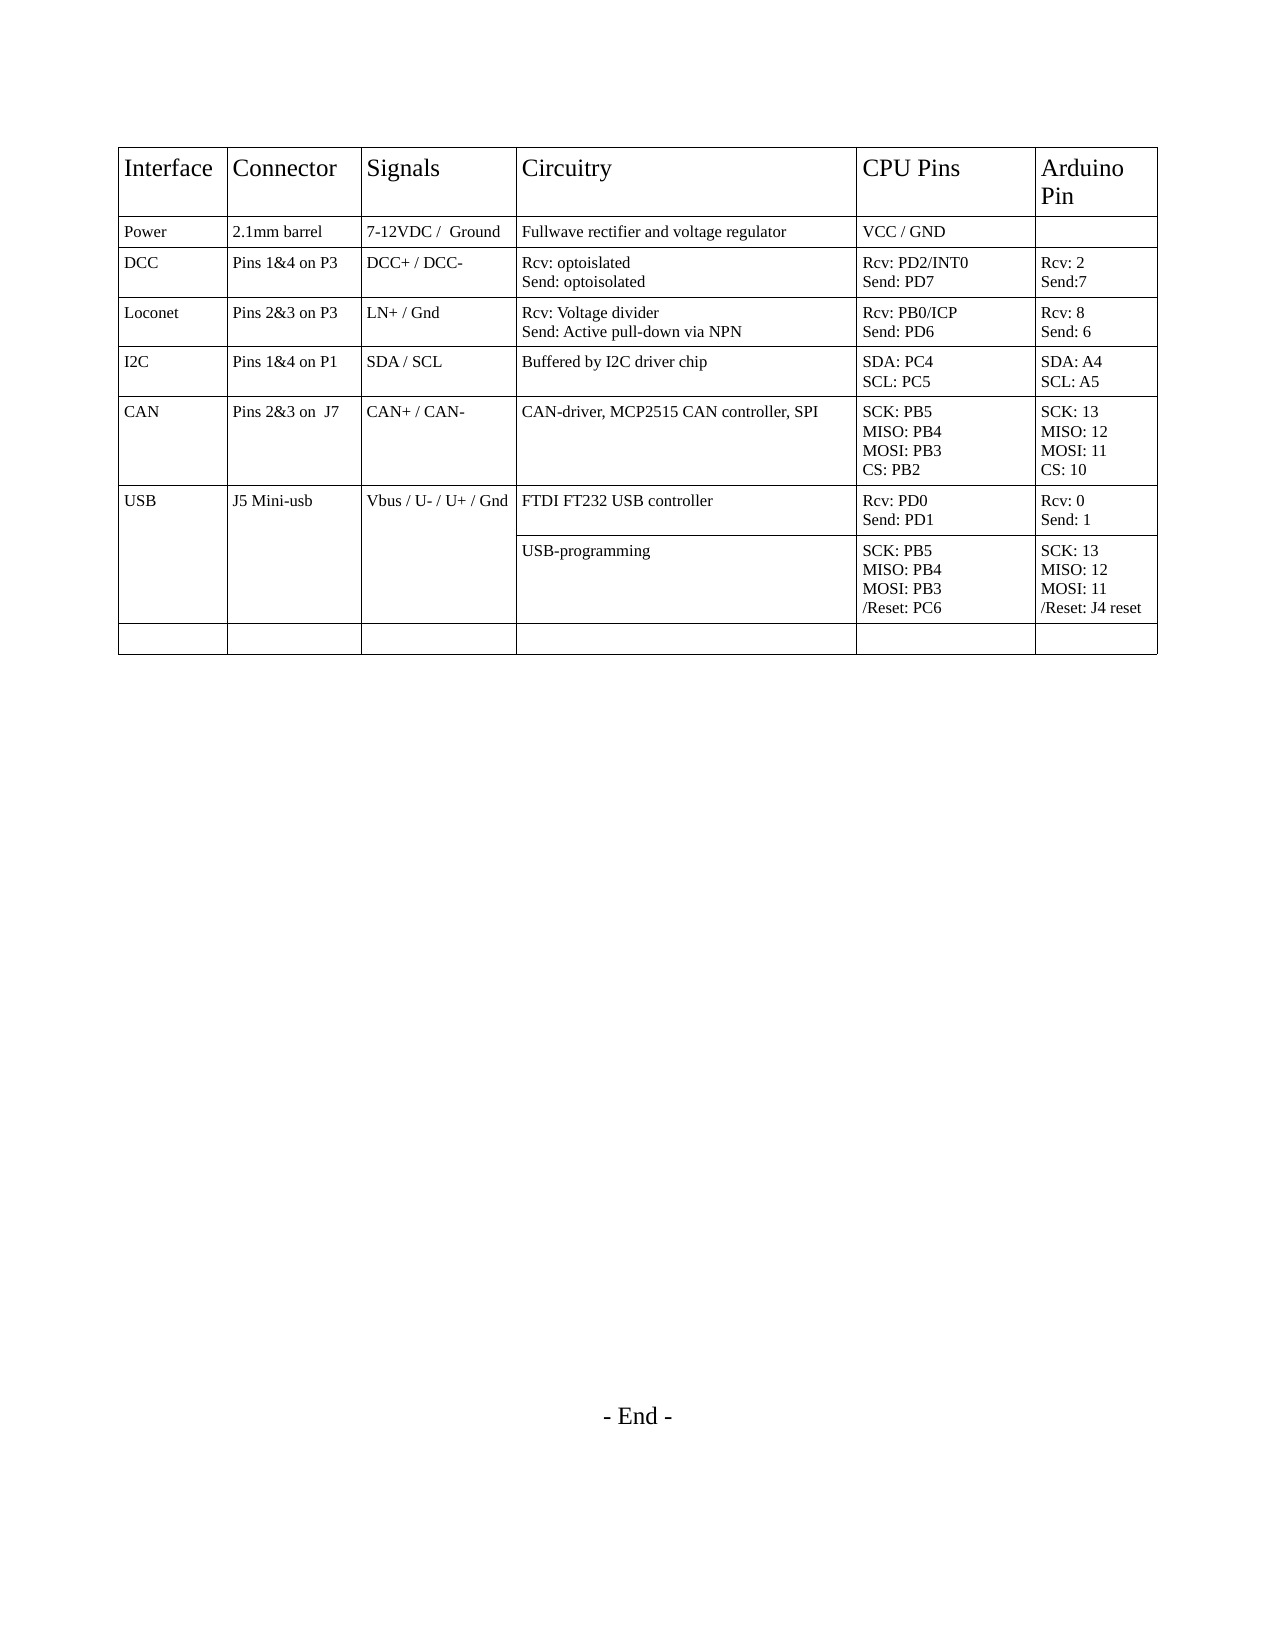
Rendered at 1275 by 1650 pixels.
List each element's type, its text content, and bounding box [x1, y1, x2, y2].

table_cell Rcv: 0 Send: 1 [1036, 486, 1157, 534]
table_cell Pins 1&4 on P1 [228, 347, 361, 396]
table_cell CAN+ / CAN- [362, 397, 516, 484]
table_header Connector [228, 148, 361, 216]
table_cell SCK: 13 MISO: 12 MOSI: 11 CS: 10 [1036, 397, 1157, 484]
table_cell [857, 624, 1035, 653]
table_cell I2C [119, 347, 227, 396]
table_cell DCC+ / DCC- [362, 248, 516, 297]
table_cell 2.1mm barrel [228, 217, 361, 247]
table_cell Rcv: optoislated Send: optoisolated [517, 248, 856, 297]
table_cell [119, 624, 227, 653]
table_header Interface [119, 148, 227, 216]
text - End - [118, 1401, 1157, 1430]
table_cell Pins 2&3 on J7 [228, 397, 361, 484]
table_cell USB-programming [517, 536, 856, 623]
table_header Signals [362, 148, 516, 216]
table_cell FTDI FT232 USB controller [517, 486, 856, 534]
table_cell Rcv: PD2/INT0 Send: PD7 [857, 248, 1035, 297]
table_cell [362, 624, 516, 653]
table_cell SCK: 13 MISO: 12 MOSI: 11 /Reset: J4 reset [1036, 536, 1157, 623]
table_cell Power [119, 217, 227, 247]
table_cell Rcv: PD0 Send: PD1 [857, 486, 1035, 534]
table_cell SDA: PC4 SCL: PC5 [857, 347, 1035, 396]
table_cell Vbus / U- / U+ / Gnd [362, 486, 516, 623]
table_cell [228, 624, 361, 653]
table_cell Pins 2&3 on P3 [228, 298, 361, 346]
table_cell Loconet [119, 298, 227, 346]
table_cell CAN [119, 397, 227, 484]
table_cell Pins 1&4 on P3 [228, 248, 361, 297]
table_cell Rcv: Voltage divider Send: Active pull-down via NPN [517, 298, 856, 346]
table_cell USB [119, 486, 227, 623]
table_cell [1036, 624, 1157, 653]
table_header CPU Pins [857, 148, 1035, 216]
table_cell SDA / SCL [362, 347, 516, 396]
table_cell Buffered by I2C driver chip [517, 347, 856, 396]
table_cell CAN-driver, MCP2515 CAN controller, SPI [517, 397, 856, 484]
table_cell [1036, 217, 1157, 247]
table_cell Rcv: 2 Send:7 [1036, 248, 1157, 297]
table_cell Rcv: 8 Send: 6 [1036, 298, 1157, 346]
table_cell 7-12VDC / Ground [362, 217, 516, 247]
table_cell SCK: PB5 MISO: PB4 MOSI: PB3 CS: PB2 [857, 397, 1035, 484]
table_cell VCC / GND [857, 217, 1035, 247]
table_cell Fullwave rectifier and voltage regulator [517, 217, 856, 247]
table_cell SCK: PB5 MISO: PB4 MOSI: PB3 /Reset: PC6 [857, 536, 1035, 623]
table_header Circuitry [517, 148, 856, 216]
table_cell Rcv: PB0/ICP Send: PD6 [857, 298, 1035, 346]
table_cell LN+ / Gnd [362, 298, 516, 346]
table_cell SDA: A4 SCL: A5 [1036, 347, 1157, 396]
table_cell DCC [119, 248, 227, 297]
table_header Arduino Pin [1036, 148, 1157, 216]
table_cell J5 Mini-usb [228, 486, 361, 623]
table_cell [517, 624, 856, 653]
